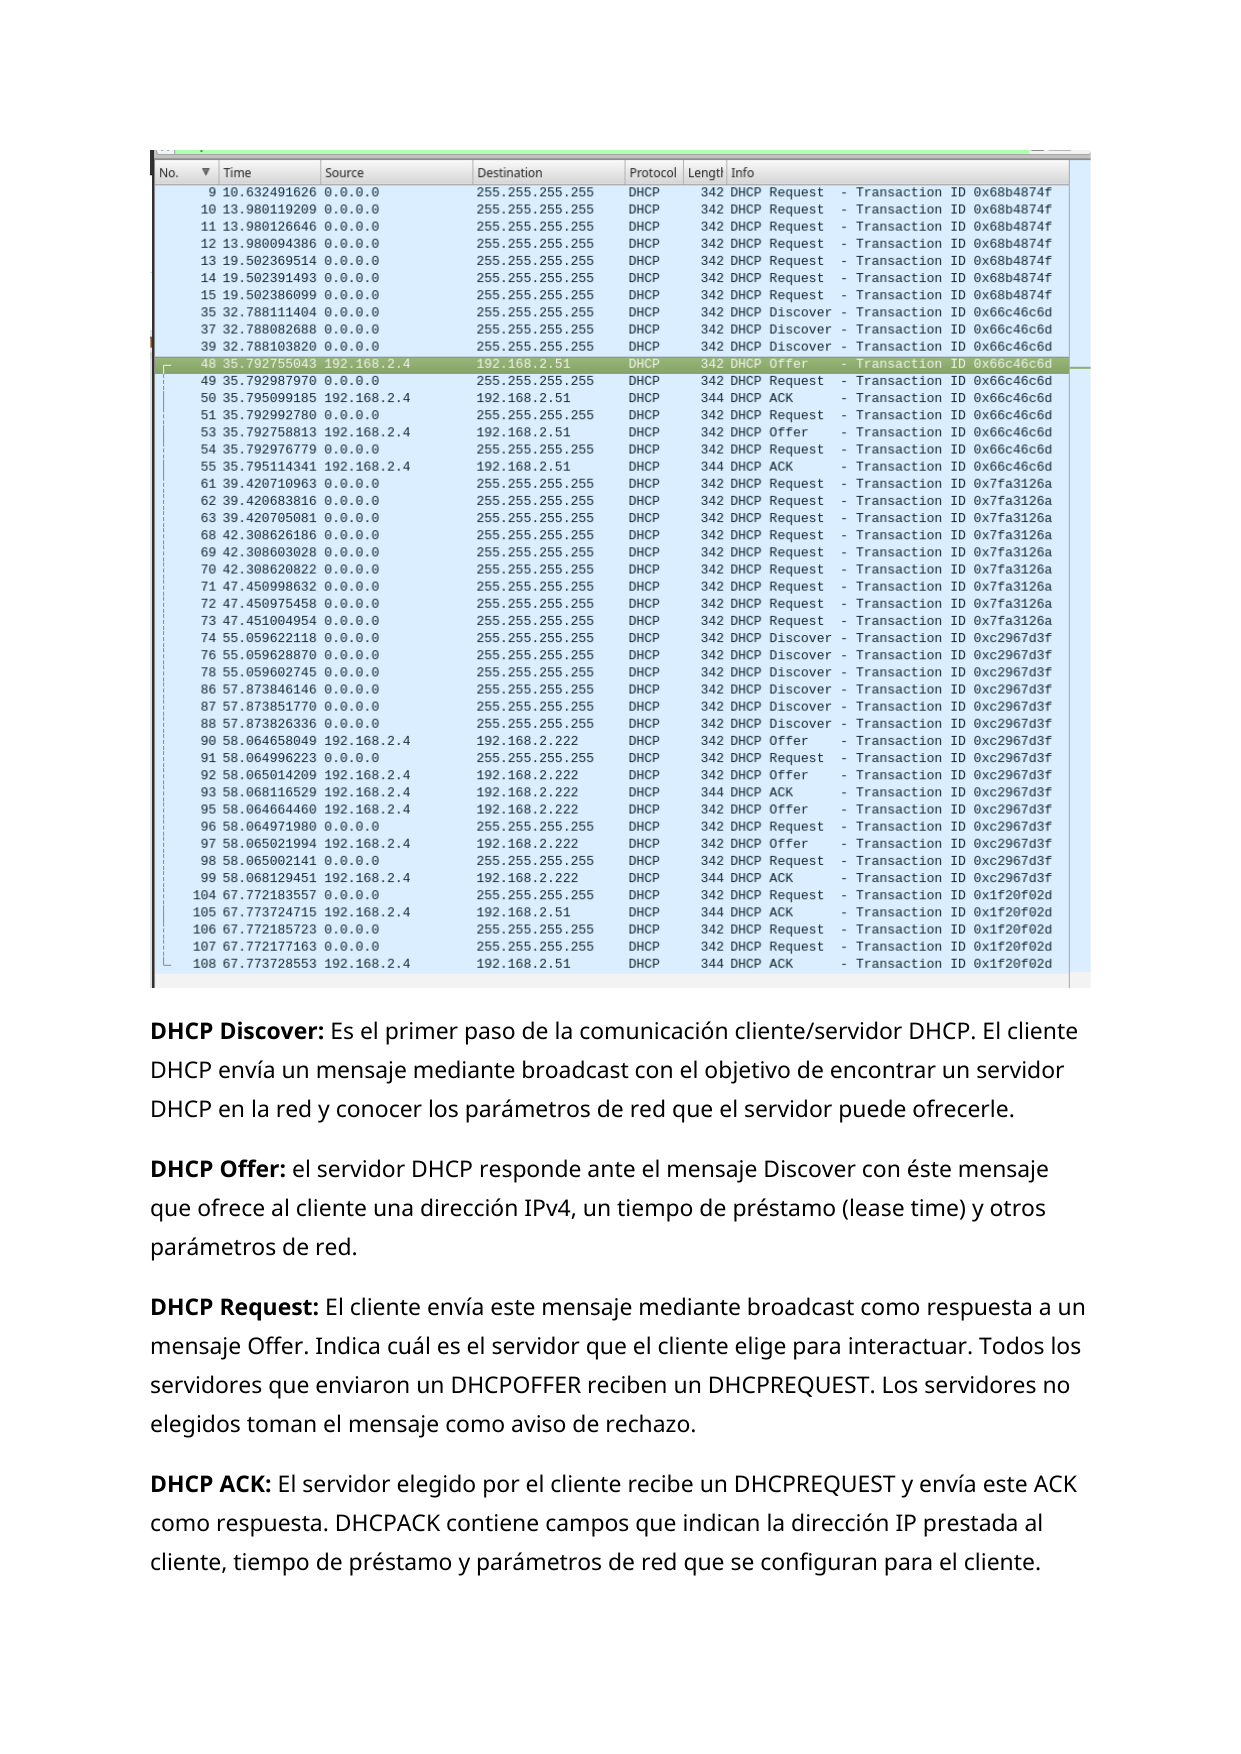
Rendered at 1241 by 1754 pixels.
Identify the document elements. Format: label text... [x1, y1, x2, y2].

picture [150, 150, 1091, 988]
text DHCP ACK: El servidor elegido por el cliente recibe un DHCPREQUEST y envía este ACK como respuesta. DHCPACK contiene campos que indican la dirección IP prestada al cliente, tiempo de préstamo y parámetros de red que se configuran para el cliente. [150, 1468, 1090, 1577]
text DHCP Offer: el servidor DHCP responde ante el mensaje Discover con éste mensaje que ofrece al cliente una dirección IPv4, un tiempo de préstamo (lease time) y otros parámetros de red. [150, 1153, 1090, 1262]
text DHCP Request: El cliente envía este mensaje mediante broadcast como respuesta a un mensaje Offer. Indica cuál es el servidor que el cliente elige para interactuar. Todos los servidores que enviaron un DHCPOFFER reciben un DHCPREQUEST. Los servidores no elegidos toman el mensaje como aviso de rechazo. [150, 1291, 1090, 1439]
text DHCP Discover: Es el primer paso de la comunicación cliente/servidor DHCP. El cliente DHCP envía un mensaje mediante broadcast con el objetivo de encontrar un servidor DHCP en la red y conocer los parámetros de red que el servidor puede ofrecerle. [150, 1015, 1090, 1124]
